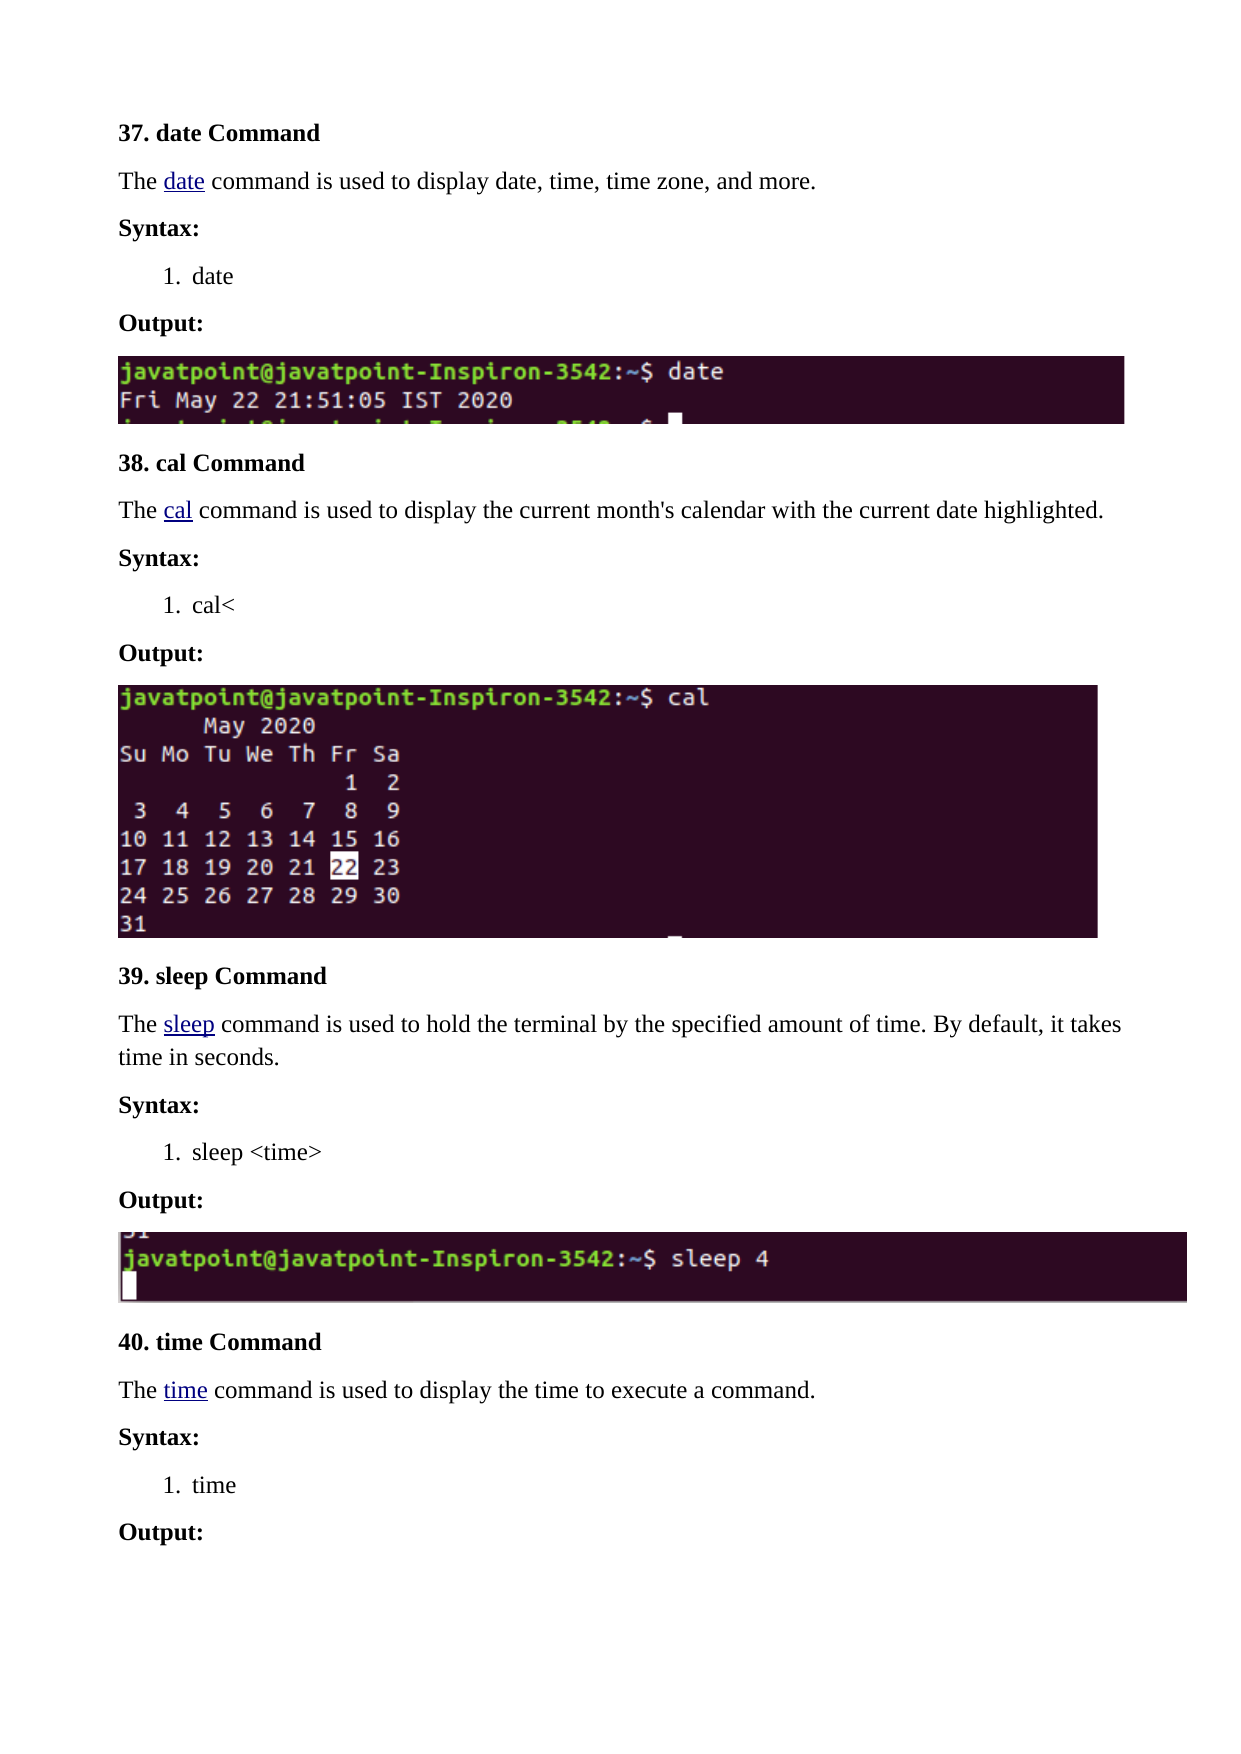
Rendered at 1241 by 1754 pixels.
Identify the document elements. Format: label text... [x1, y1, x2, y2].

list date [162, 261, 1122, 290]
text Output: [118, 1185, 1122, 1214]
picture [118, 1232, 1187, 1303]
text The date command is used to display date, time, time zone, and more. [118, 166, 1122, 194]
list time [162, 1470, 1122, 1499]
text 38. cal Command [118, 448, 1122, 476]
text Output: [118, 1517, 1122, 1546]
picture [118, 356, 1125, 424]
text The time command is used to display the time to execute a command. [118, 1375, 1122, 1403]
text 40. time Command [118, 1327, 1122, 1356]
text Output: [118, 308, 1122, 337]
list sleep <time> [162, 1137, 1122, 1166]
text Syntax: [118, 543, 1122, 572]
text 39. sleep Command [118, 961, 1122, 990]
text The sleep command is used to hold the terminal by the specified amount of time. By default, it takes time in seconds. [118, 1009, 1122, 1071]
text 37. date Command [118, 118, 1122, 147]
text Output: [118, 638, 1122, 667]
picture [118, 685, 1098, 938]
text Syntax: [118, 213, 1122, 242]
text The cal command is used to display the current month's calendar with the current date highlighted. [118, 495, 1122, 524]
list cal< [162, 590, 1122, 619]
text Syntax: [118, 1090, 1122, 1118]
text Syntax: [118, 1422, 1122, 1451]
